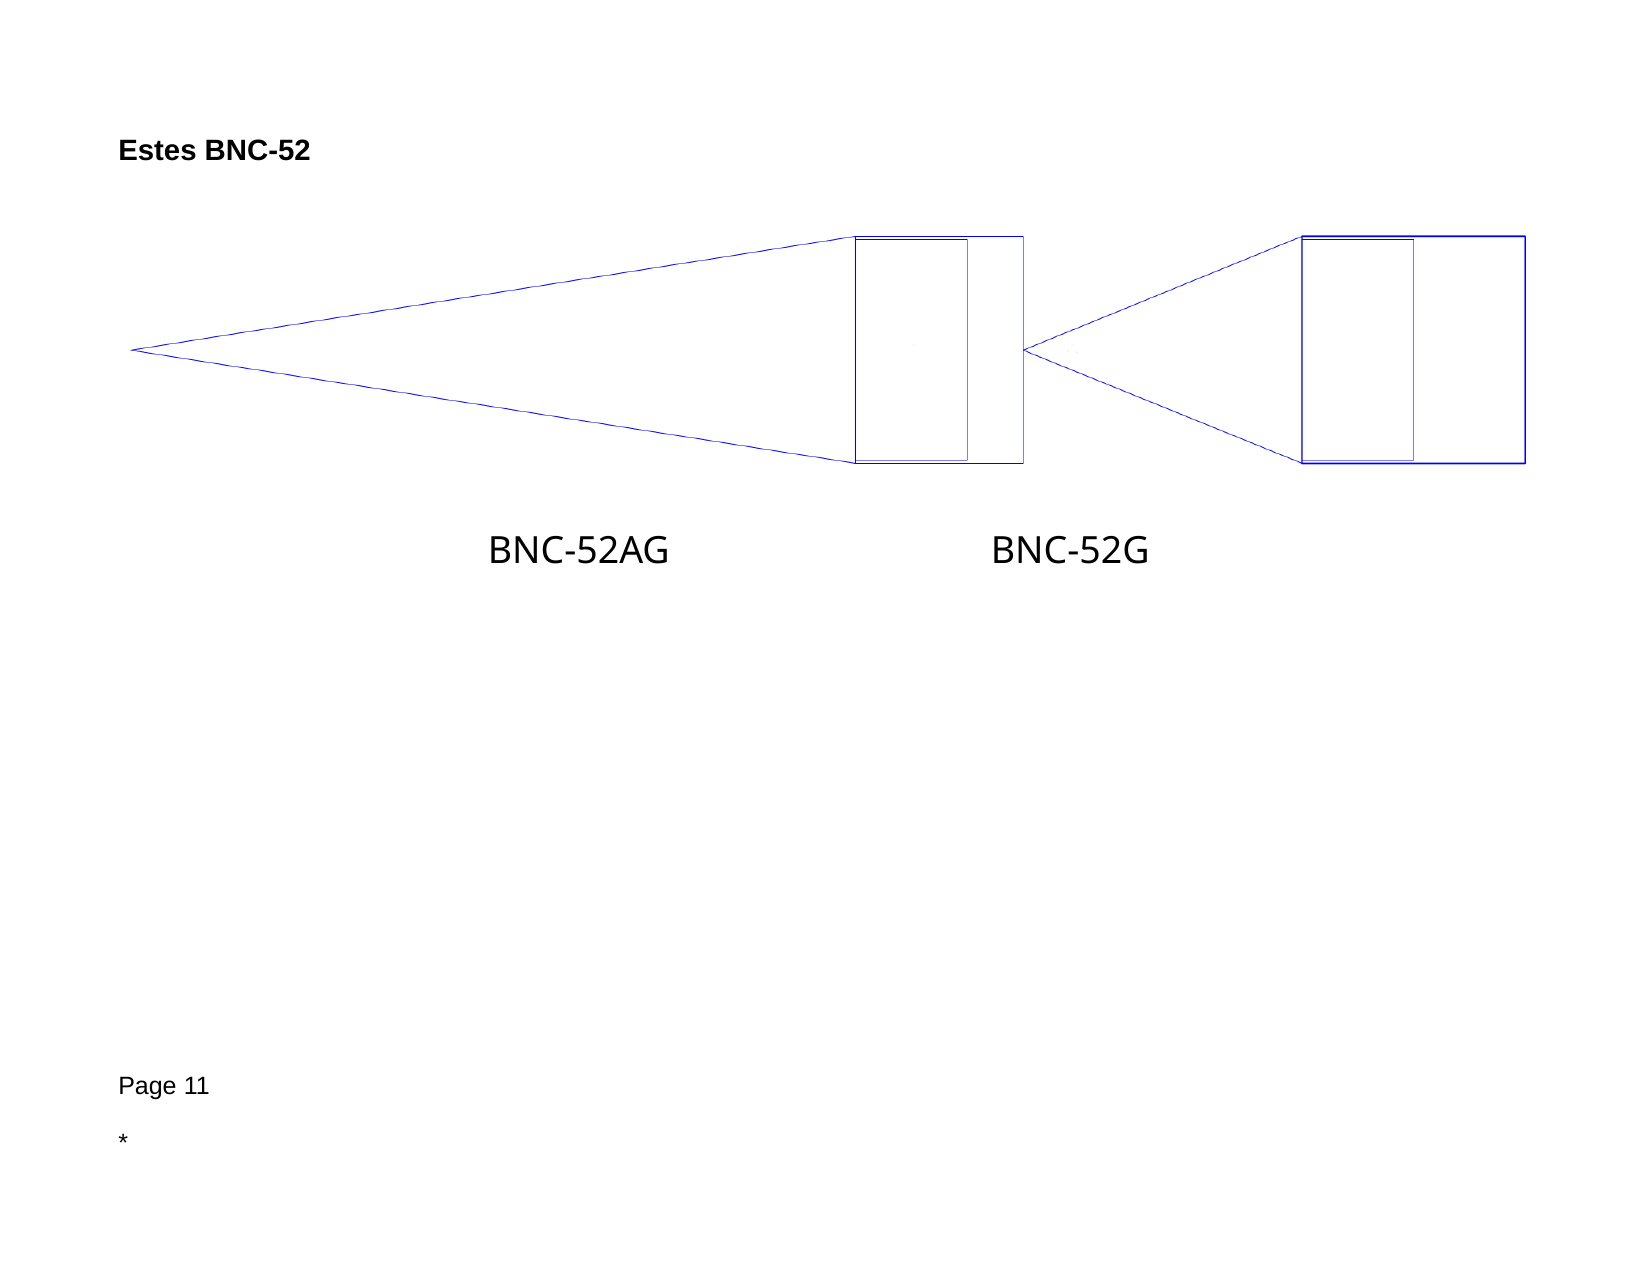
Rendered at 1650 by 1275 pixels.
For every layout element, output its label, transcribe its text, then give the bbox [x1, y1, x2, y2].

subtitle Estes BNC-52 [118, 133, 1532, 166]
text BNC-52AG BNC-52G [118, 523, 1532, 574]
picture [118, 226, 1532, 472]
